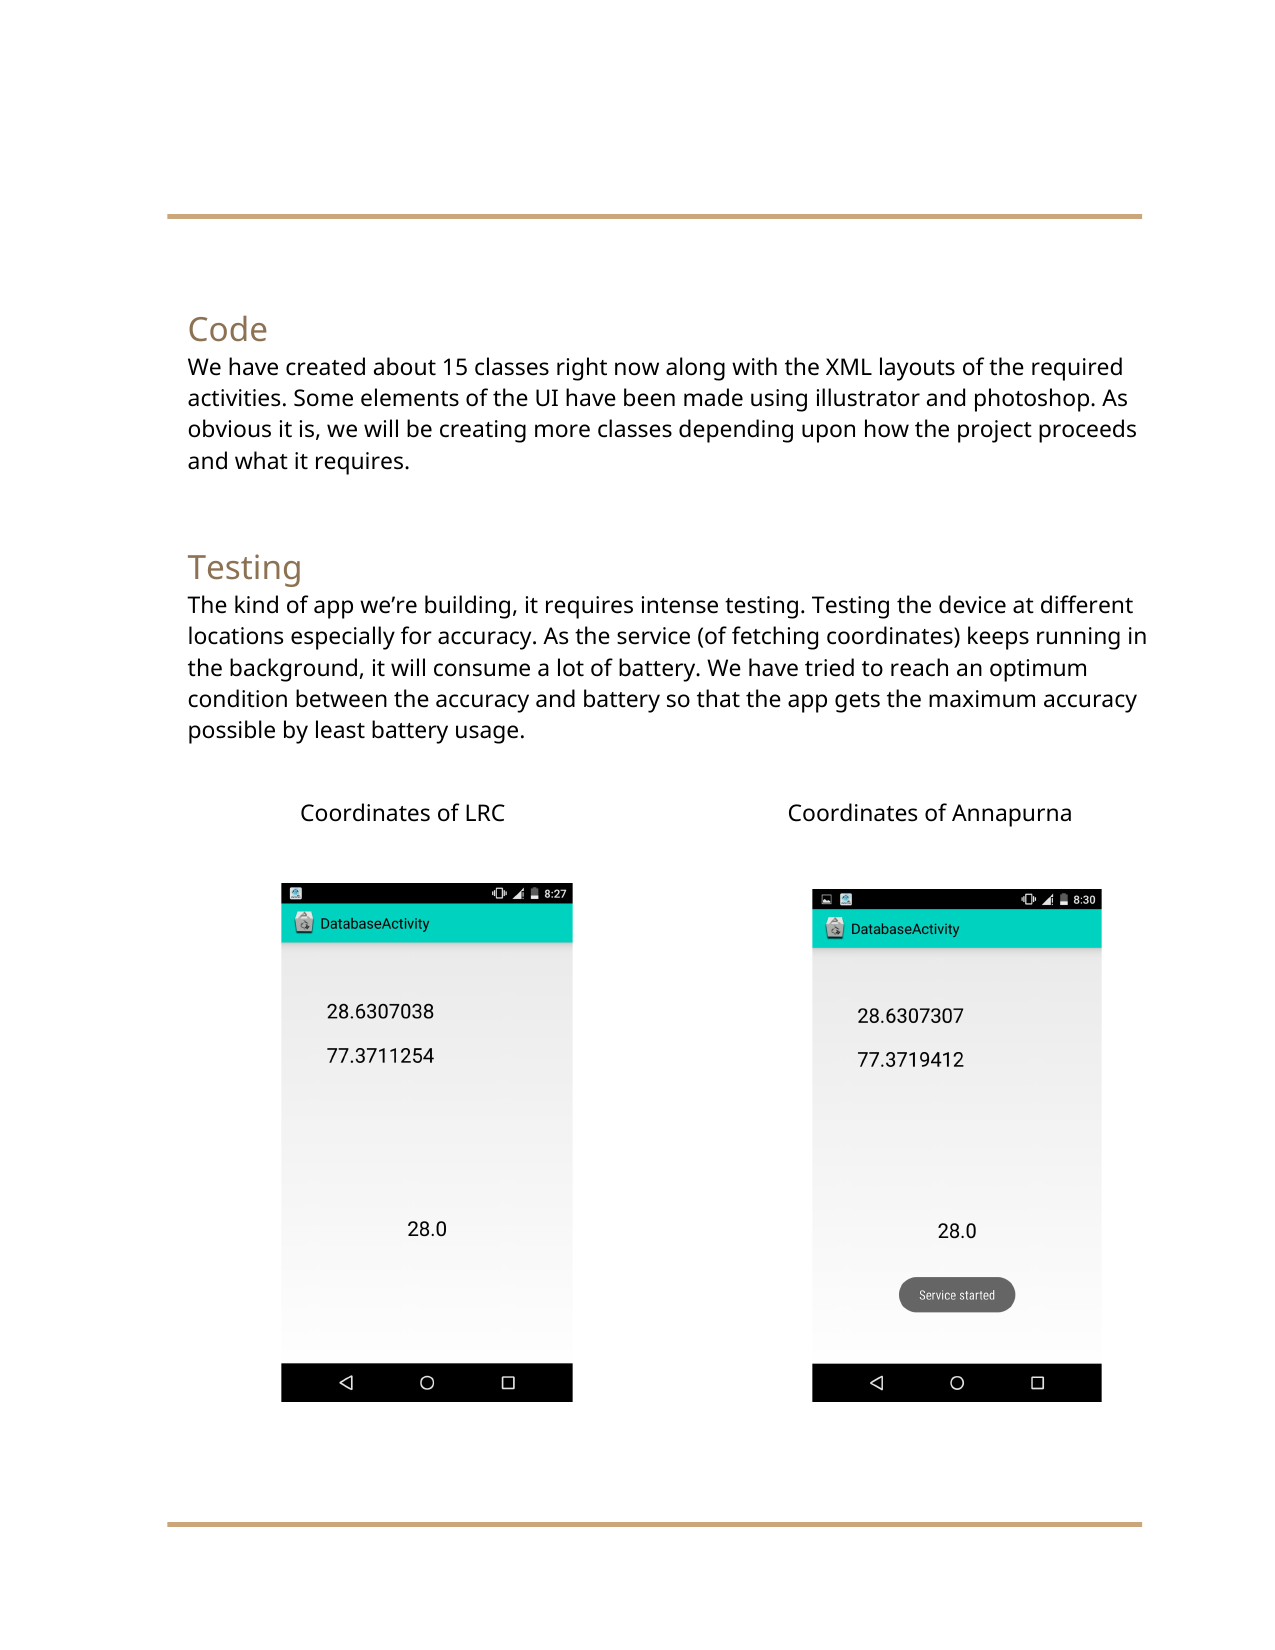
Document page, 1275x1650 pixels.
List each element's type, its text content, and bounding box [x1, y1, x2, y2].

picture [281, 883, 573, 1402]
picture [167, 214, 1143, 219]
text Coordinates of LRC Coordinates of Annapurna [262, 797, 1153, 829]
text The kind of app we’re building, it requires intense testing. Testing the device at different locations especially for accuracy. As the service (of fetching coordinates) keeps running in the background, it will consume a lot of battery. We have tried to reach an optimum condition between the accuracy and battery so that the app gets the maximum accuracy possible by least battery usage. [187, 589, 1153, 745]
text Testing [187, 544, 1153, 589]
picture [167, 1522, 1143, 1527]
picture [812, 889, 1102, 1402]
text We have created about 15 classes right now along with the XML layouts of the required activities. Some elements of the UI have been made using illustrator and photoshop. As obvious it is, we will be creating more classes depending upon how the project proceeds and what it requires. [187, 351, 1153, 476]
text Code [187, 306, 1153, 351]
